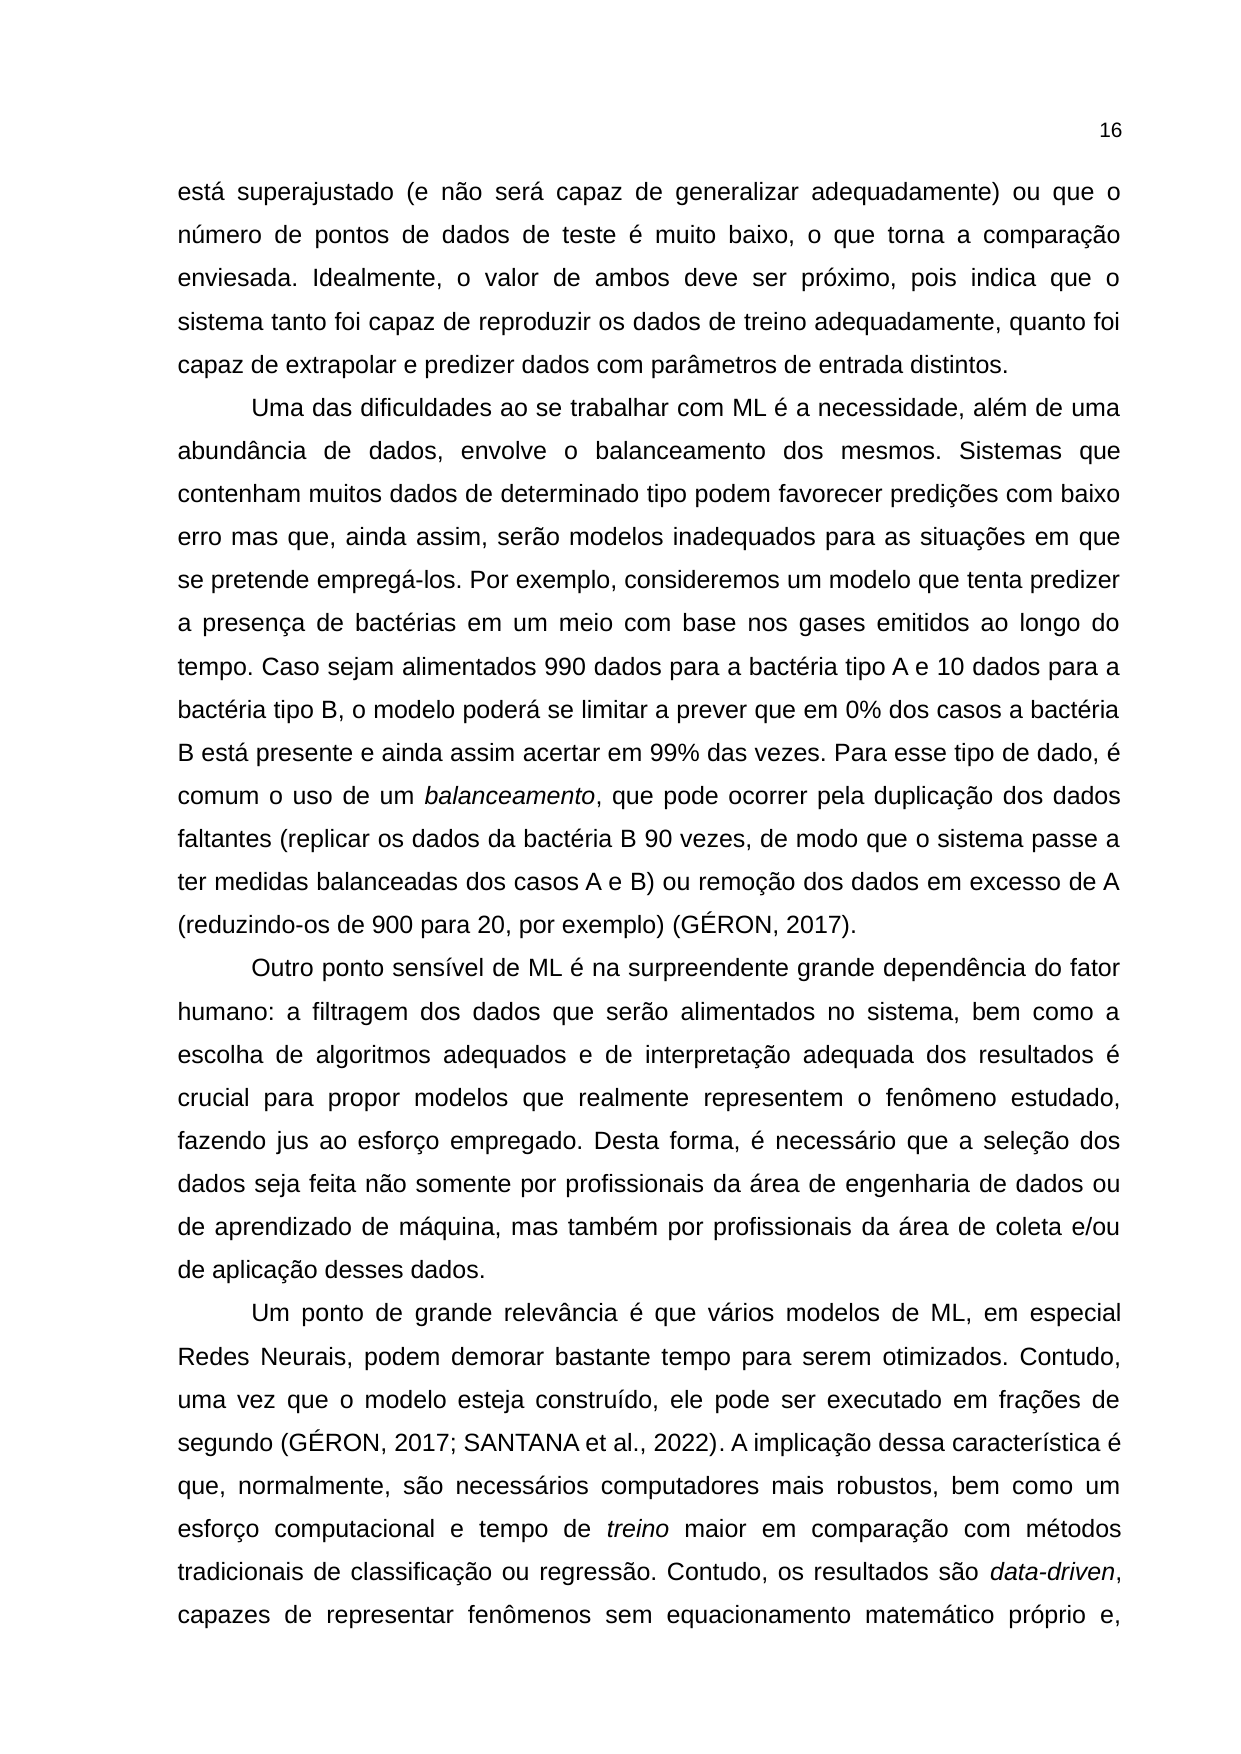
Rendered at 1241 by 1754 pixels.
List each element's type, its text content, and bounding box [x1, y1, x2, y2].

text Uma das dificuldades ao se trabalhar com ML é a necessidade, além de uma abundância de dados, envolve o balanceamento dos mesmos. Sistemas que contenham muitos dados de determinado tipo podem favorecer predições com baixo erro mas que, ainda assim, serão modelos inadequados para as situações em que se pretende empregá-los. Por exemplo, consideremos um modelo que tenta predizer a presença de bactérias em um meio com base nos gases emitidos ao longo do tempo. Caso sejam alimentados 990 dados para a bactéria tipo A e 10 dados para a bactéria tipo B, o modelo poderá se limitar a prever que em 0% dos casos a bactéria B está presente e ainda assim acertar em 99% das vezes. Para esse tipo de dado, é comum o uso de um balanceamento, que pode ocorrer pela duplicação dos dados faltantes (replicar os dados da bactéria B 90 vezes, de modo que o sistema passe a ter medidas balanceadas dos casos A e B) ou remoção dos dados em excesso de A (reduzindo-os de 900 para 20, por exemplo) (GÉRON, 2017). [177, 393, 1122, 939]
text Outro ponto sensível de ML é na surpreendente grande dependência do fator humano: a filtragem dos dados que serão alimentados no sistema, bem como a escolha de algoritmos adequados e de interpretação adequada dos resultados é crucial para propor modelos que realmente representem o fenômeno estudado, fazendo jus ao esforço empregado. Desta forma, é necessário que a seleção dos dados seja feita não somente por profissionais da área de engenharia de dados ou de aprendizado de máquina, mas também por profissionais da área de coleta e/ou de aplicação desses dados. [177, 953, 1122, 1284]
text Um ponto de grande relevância é que vários modelos de ML, em especial Redes Neurais, podem demorar bastante tempo para serem otimizados. Contudo, uma vez que o modelo esteja construído, ele pode ser executado em frações de segundo (GÉRON, 2017; SANTANA et al., 2022). A implicação dessa característica é que, normalmente, são necessários computadores mais robustos, bem como um esforço computacional e tempo de treino maior em comparação com métodos tradicionais de classificação ou regressão. Contudo, os resultados são data-driven, capazes de representar fenômenos sem equacionamento matemático próprio e, [177, 1298, 1122, 1629]
text está superajustado (e não será capaz de generalizar adequadamente) ou que o número de pontos de dados de teste é muito baixo, o que torna a comparação enviesada. Idealmente, o valor de ambos deve ser próximo, pois indica que o sistema tanto foi capaz de reproduzir os dados de treino adequadamente, quanto foi capaz de extrapolar e predizer dados com parâmetros de entrada distintos. [177, 177, 1122, 378]
